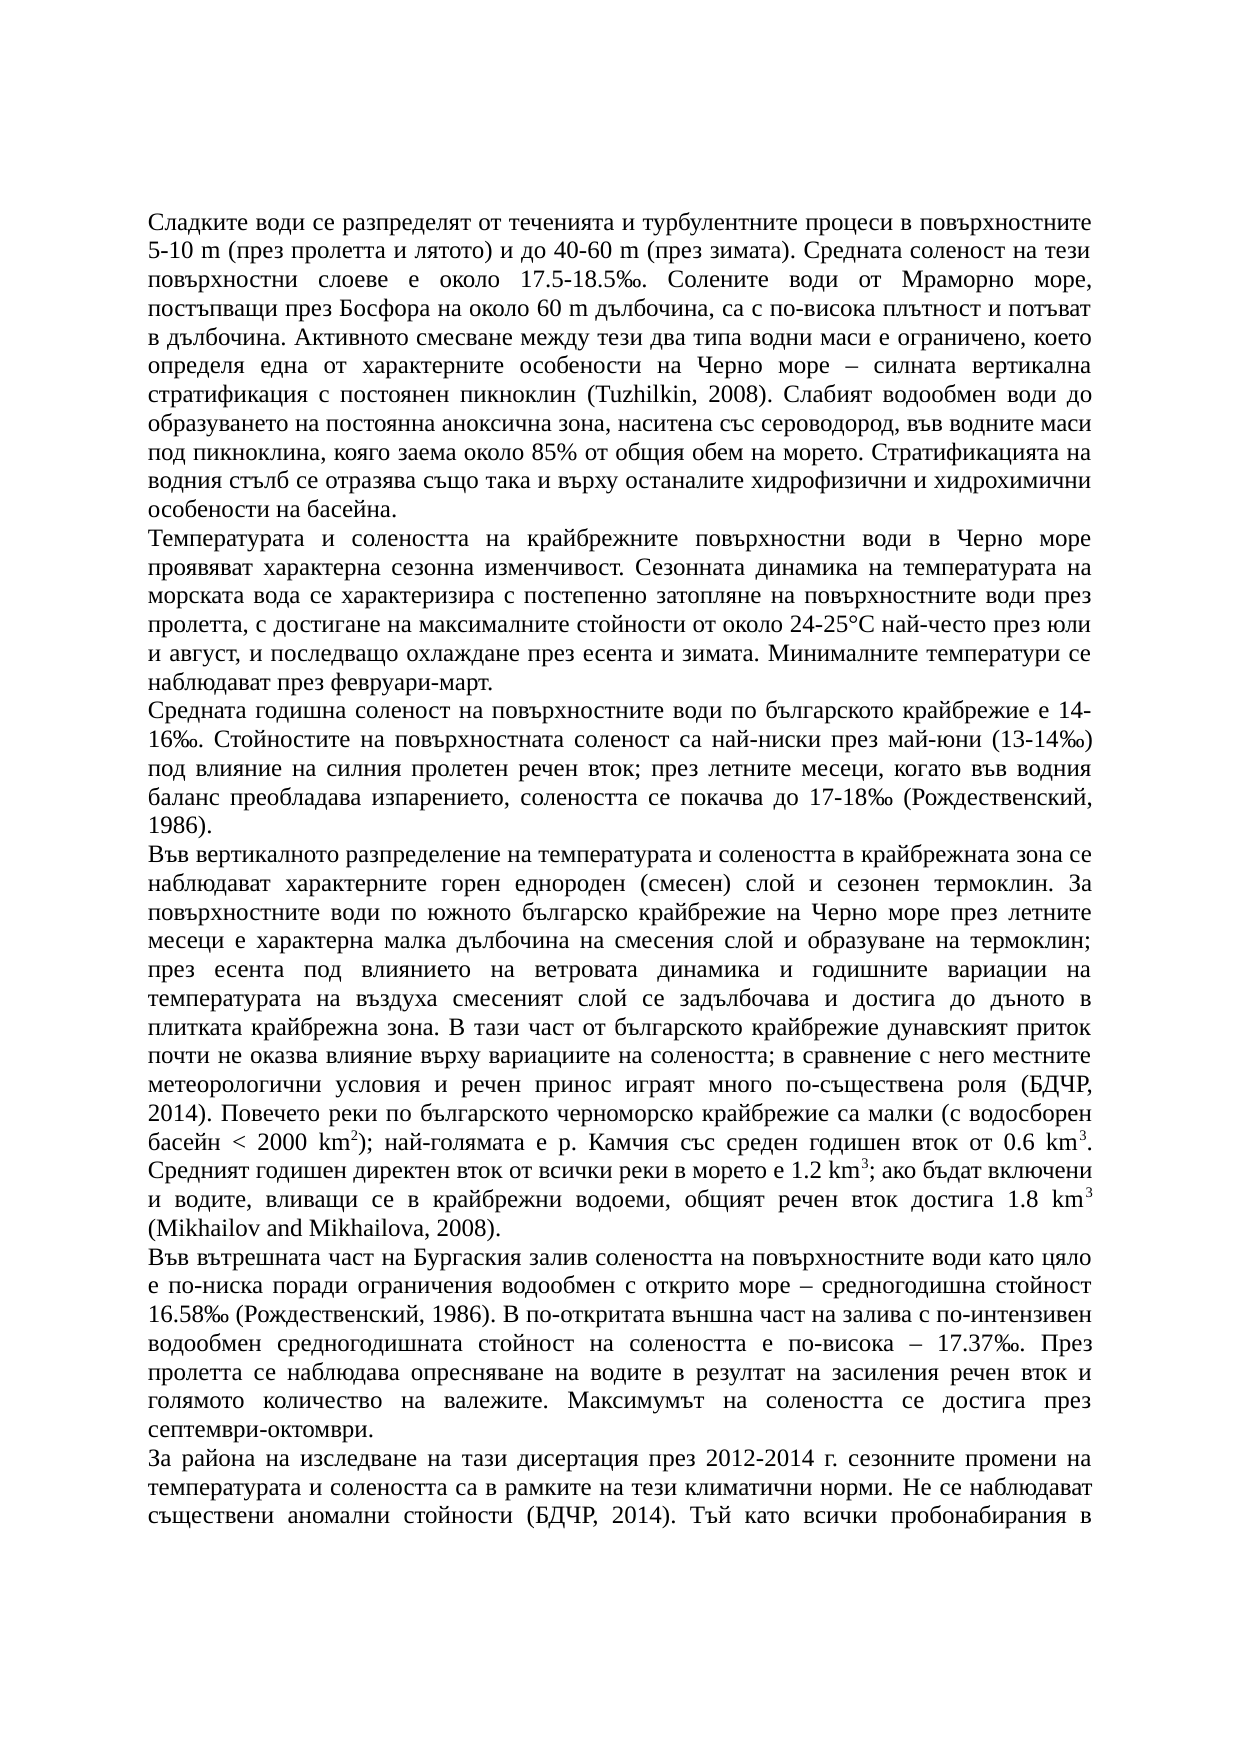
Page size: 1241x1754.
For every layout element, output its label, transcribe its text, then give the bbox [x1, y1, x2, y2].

text Средната годишна соленост на повърхностните води по българското крайбрежие е 14-16‰. Стойностите на повърхностната соленост са най-ниски през май-юни (13-14‰) под влияние на силния пролетен речен вток; през летните месеци, когато във водния баланс преобладава изпарението, солеността се покачва до 17-18‰ (Рождественский, 1986). [148, 695, 1093, 839]
text Сладките води се разпределят от теченията и турбулентните процеси в повърхностните 5-10 m (през пролетта и лятото) и до 40-60 m (през зимата). Средната соленост на тези повърхностни слоеве е около 17.5-18.5‰. Солените води от Мраморно море, постъпващи през Босфора на около 60 m дълбочина, са с по-висока плътност и потъват в дълбочина. Активното смесване между тези два типа водни маси е ограничено, което определя една от характерните особености на Черно море – силната вертикална стратификация с постоянен пикноклин (Tuzhilkin, 2008). Слабият водообмен води до образуването на постоянна аноксична зона, наситена със сероводород, във водните маси под пикноклина, кояго заема около 85% от общия обем на морето. Стратификацията на водния стълб се отразява също така и върху останалите хидрофизични и хидрохимични особености на басейна. [148, 207, 1093, 523]
text Температурата и солеността на крайбрежните повърхностни води в Черно море проявяват характерна сезонна изменчивост. Сезонната динамика на температурата на морската вода се характеризира с постепенно затопляне на повърхностните води през пролетта, с достигане на максималните стойности от около 24-25°С най-често през юли и август, и последващо охлаждане през есента и зимата. Минималните температури се наблюдават през февруари-март. [148, 523, 1093, 695]
text Във вътрешната част на Бургаския залив солеността на повърхностните води като цяло е по-ниска поради ограничения водообмен с открито море – средногодишна стойност 16.58‰ (Рождественский, 1986). В по-откритата външна част на залива с по-интензивен водообмен средногодишната стойност на солеността е по-висока – 17.37‰. През пролетта се наблюдава опресняване на водите в резултат на засиления речен вток и голямото количество на валежите. Максимумът на солеността се достига през септември-октомври. [148, 1242, 1093, 1443]
text Във вертикалното разпределение на температурата и солеността в крайбрежната зона се наблюдават характерните горен еднороден (смесен) слой и сезонен термоклин. За повърхностните води по южното българско крайбрежие на Черно море през летните месеци е характерна малка дълбочина на смесения слой и образуване на термоклин; през есента под влиянието на ветровата динамика и годишните вариации на температурата на въздуха смесеният слой се задълбочава и достига до дъното в плитката крайбрежна зона. В тази част от българското крайбрежие дунавският приток почти не оказва влияние върху вариациите на солеността; в сравнение с него местните метеорологични условия и речен принос играят много по-съществена роля (БДЧР, 2014). Повечето реки по българското черноморско крайбрежие са малки (с водосборен басейн < 2000 km2); най-голямата е р. Камчия със среден годишен вток от 0.6 km3. Средният годишен директен вток от всички реки в морето е 1.2 km3; ако бъдат включени и водите, вливащи се в крайбрежни водоеми, общият речен вток достига 1.8 km3 (Mikhailov and Mikhailova, 2008). [148, 839, 1093, 1242]
text За района на изследване на тази дисертация през 2012-2014 г. сезонните промени на температурата и солеността са в рамките на тези климатични норми. Не се наблюдават съществени аномални стойности (БДЧР, 2014). Тъй като всички пробонабирания в [148, 1443, 1093, 1529]
